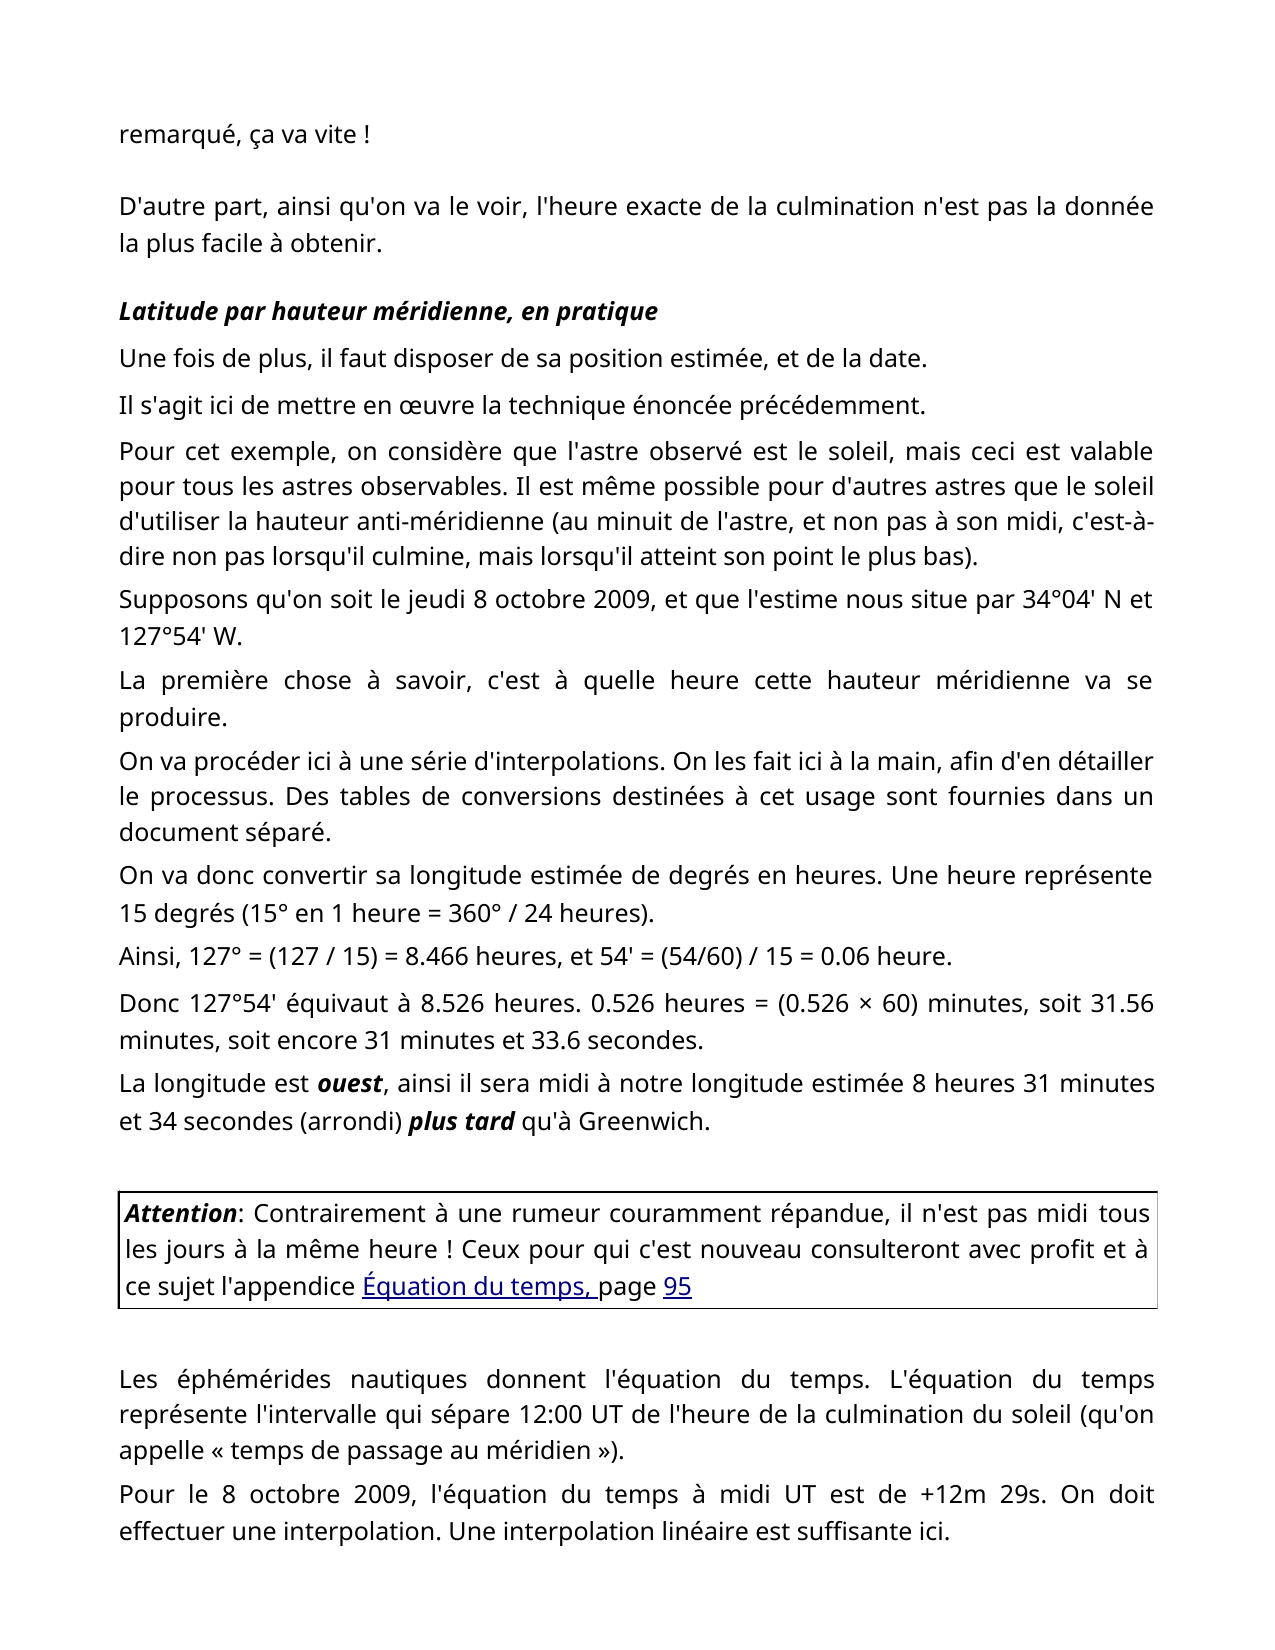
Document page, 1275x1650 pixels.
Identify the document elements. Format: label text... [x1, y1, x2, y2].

text Supposons qu'on soit le jeudi 8 octobre 2009, et que l'estime nous situe par 34°04' N et 127°54' W. [119, 582, 1154, 653]
text Une fois de plus, il faut disposer de sa position estimée, et de la date. [119, 341, 1156, 375]
text Pour le 8 octobre 2009, l'équation du temps à midi UT est de +12m 29s. On doit effectuer une interpolation. Une interpolation linéaire est suffisante ici. [119, 1476, 1156, 1548]
text La première chose à savoir, c'est à quelle heure cette hauteur méridienne va se produire. [119, 662, 1154, 734]
text Les éphémérides nautiques donnent l'équation du temps. L'équation du temps représente l'intervalle qui sépare 12:00 UT de l'heure de la culmination du soleil (qu'on appelle « temps de passage au méridien »). [119, 1361, 1156, 1467]
text Ainsi, 127° = (127 / 15) = 8.466 heures, et 54' = (54/60) / 15 = 0.06 heure. [119, 939, 1156, 973]
text Il s'agit ici de mettre en œuvre la technique énoncée précédemment. [119, 387, 1156, 422]
text On va procéder ici à une série d'interpolations. On les fait ici à la main, afin d'en détailler le processus. Des tables de conversions destinées à cet usage sont fournies dans un document séparé. [119, 743, 1156, 849]
text Latitude par hauteur méridienne, en pratique [119, 294, 1156, 328]
text On va donc convertir sa longitude estimée de degrés en heures. Une heure représente 15 degrés (15° en 1 heure = 360° / 24 heures). [119, 858, 1154, 929]
text Donc 127°54' équivaut à 8.526 heures. 0.526 heures = (0.526 × 60) minutes, soit 31.56 minutes, soit encore 31 minutes et 33.6 secondes. [119, 985, 1156, 1057]
text Pour cet exemple, on considère que l'astre observé est le soleil, mais ceci est valable pour tous les astres observables. Il est même possible pour d'autres astres que le soleil d'utiliser la hauteur anti-méridienne (au minuit de l'astre, et non pas à son midi, c'est-à-dire non pas lorsqu'il culmine, mais lorsqu'il atteint son point le plus bas). [119, 434, 1156, 572]
text D'autre part, ainsi qu'on va le voir, l'heure exacte de la culmination n'est pas la donnée la plus facile à obtenir. [119, 189, 1156, 260]
text remarqué, ça va vite ! [119, 117, 1156, 151]
picture [117, 1190, 1158, 1309]
text La longitude est ouest, ainsi il sera midi à notre longitude estimée 8 heures 31 minutes et 34 secondes (arrondi) plus tard qu'à Greenwich. [119, 1066, 1156, 1138]
